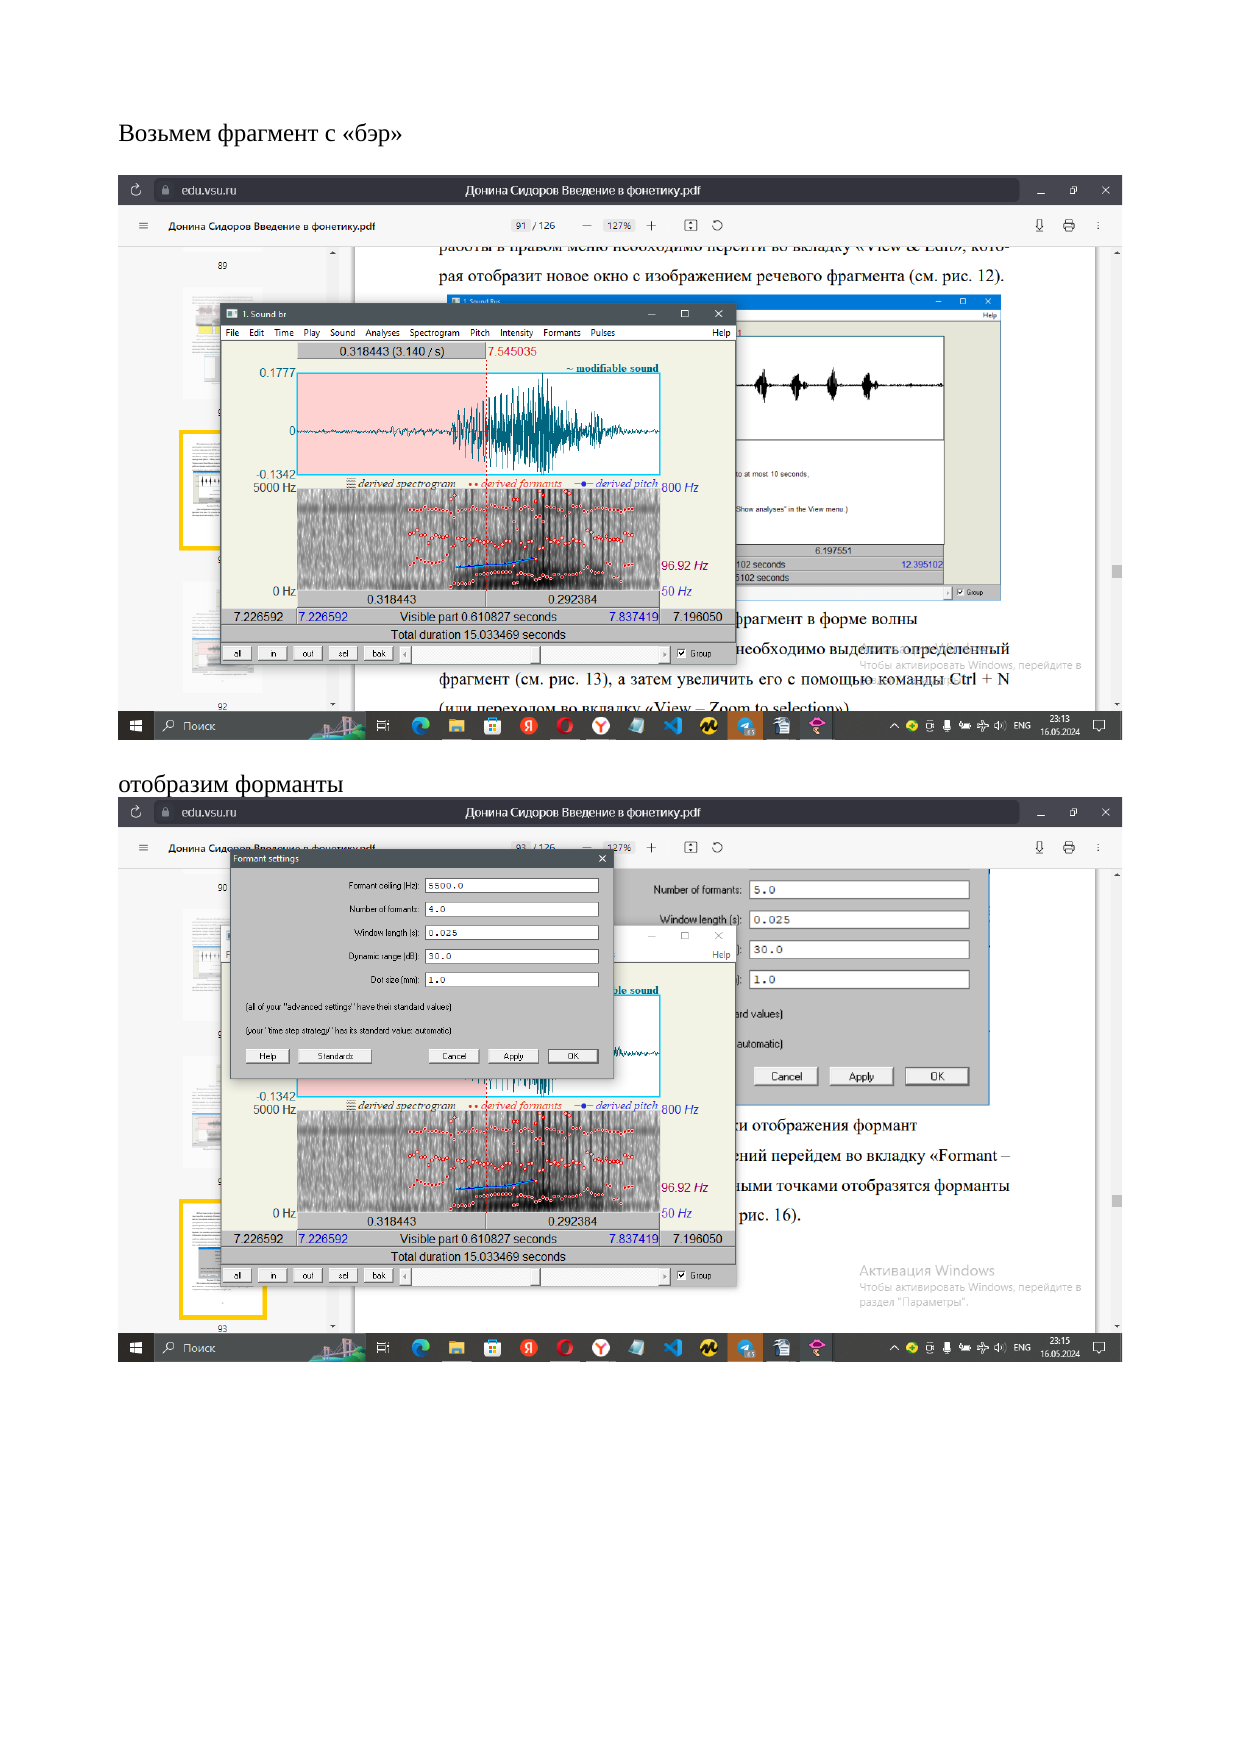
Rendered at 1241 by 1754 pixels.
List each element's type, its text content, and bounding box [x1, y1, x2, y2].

text Возьмем фрагмент с «бэр» [118, 118, 1122, 147]
picture [118, 175, 1123, 740]
picture [118, 797, 1123, 1362]
text отобразим форманты [118, 769, 1122, 797]
